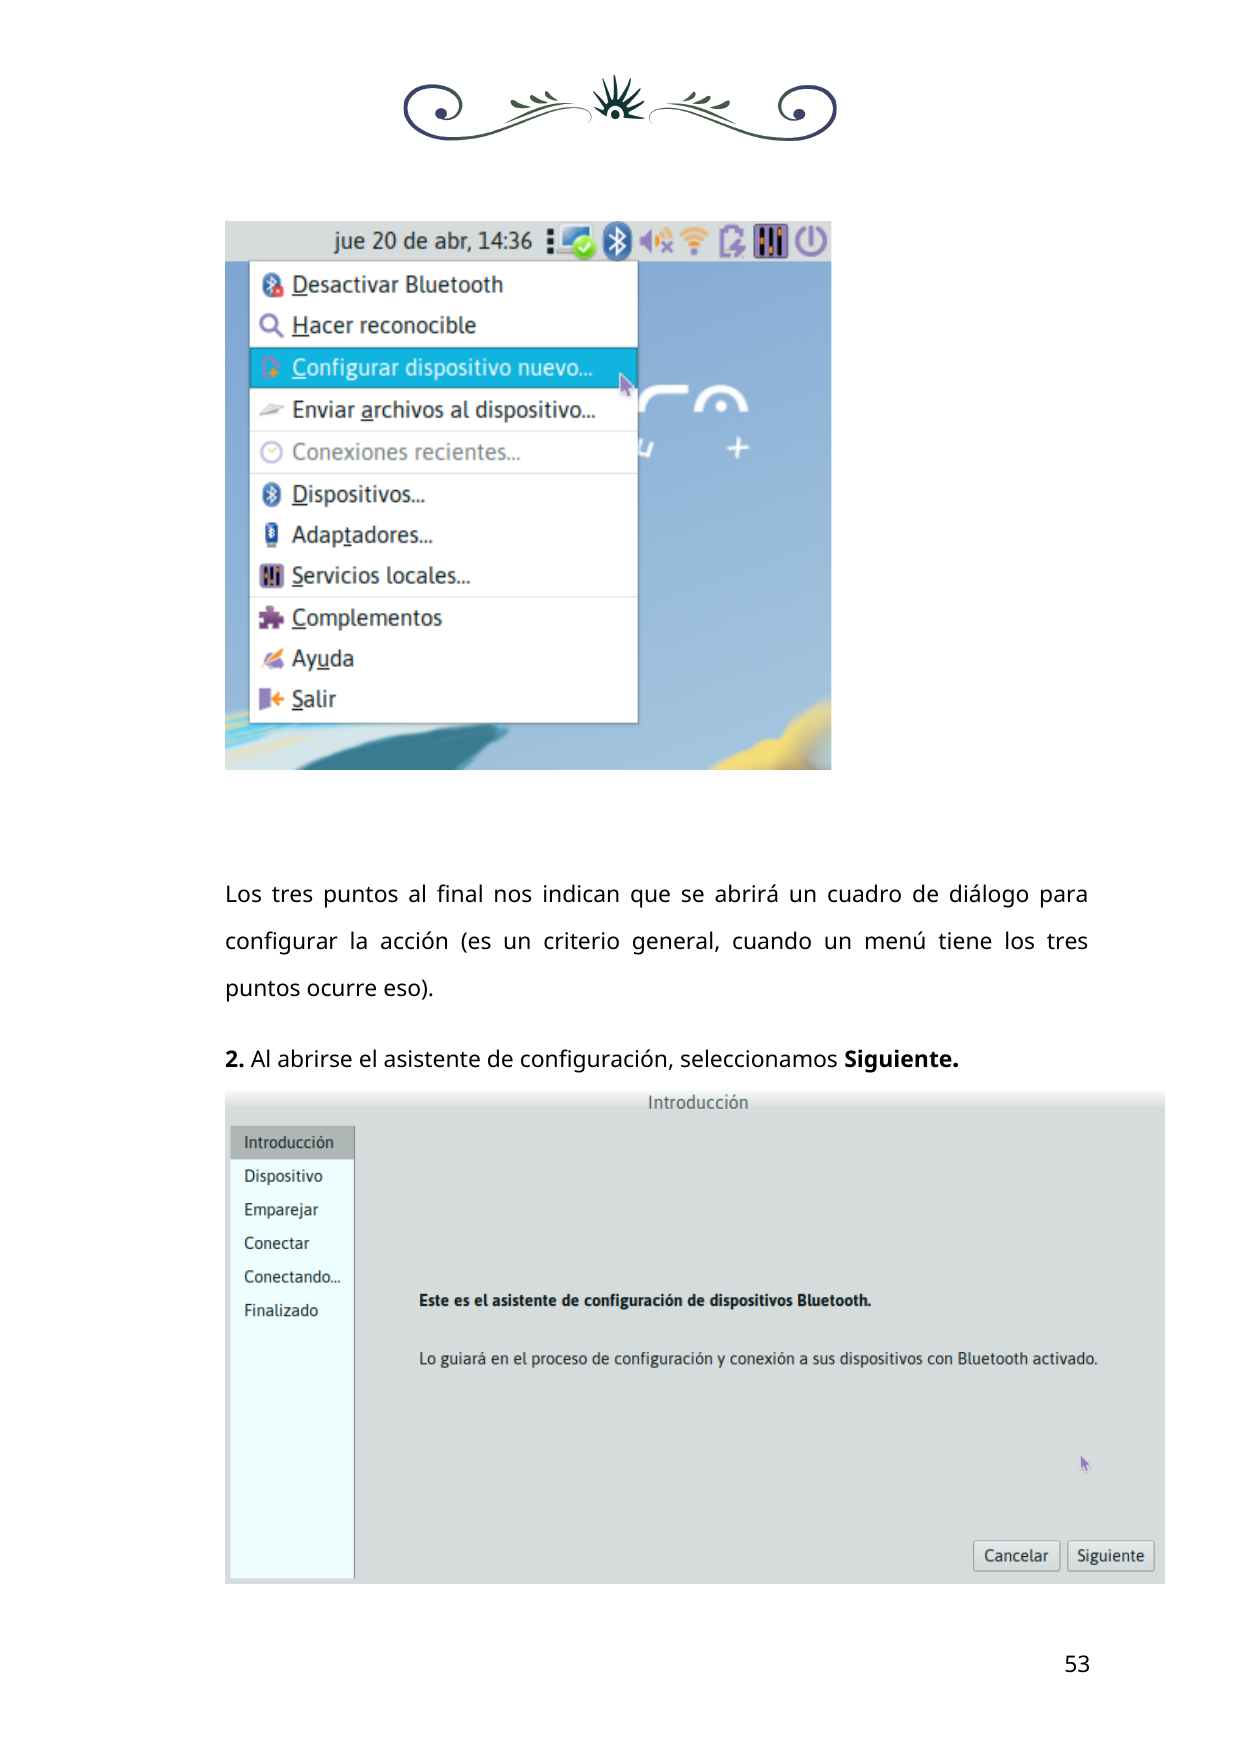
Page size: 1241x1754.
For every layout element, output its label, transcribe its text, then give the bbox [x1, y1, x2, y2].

picture [403, 75, 837, 141]
text Los tres puntos al final nos indican que se abrirá un cuadro de diálogo para configurar la acción (es un criterio general, cuando un menú tiene los tres puntos ocurre eso). [225, 878, 1090, 1003]
text 2. Al abrirse el asistente de configuración, seleccionamos Siguiente. [225, 1043, 1090, 1090]
picture [225, 1090, 1166, 1584]
picture [225, 221, 832, 770]
